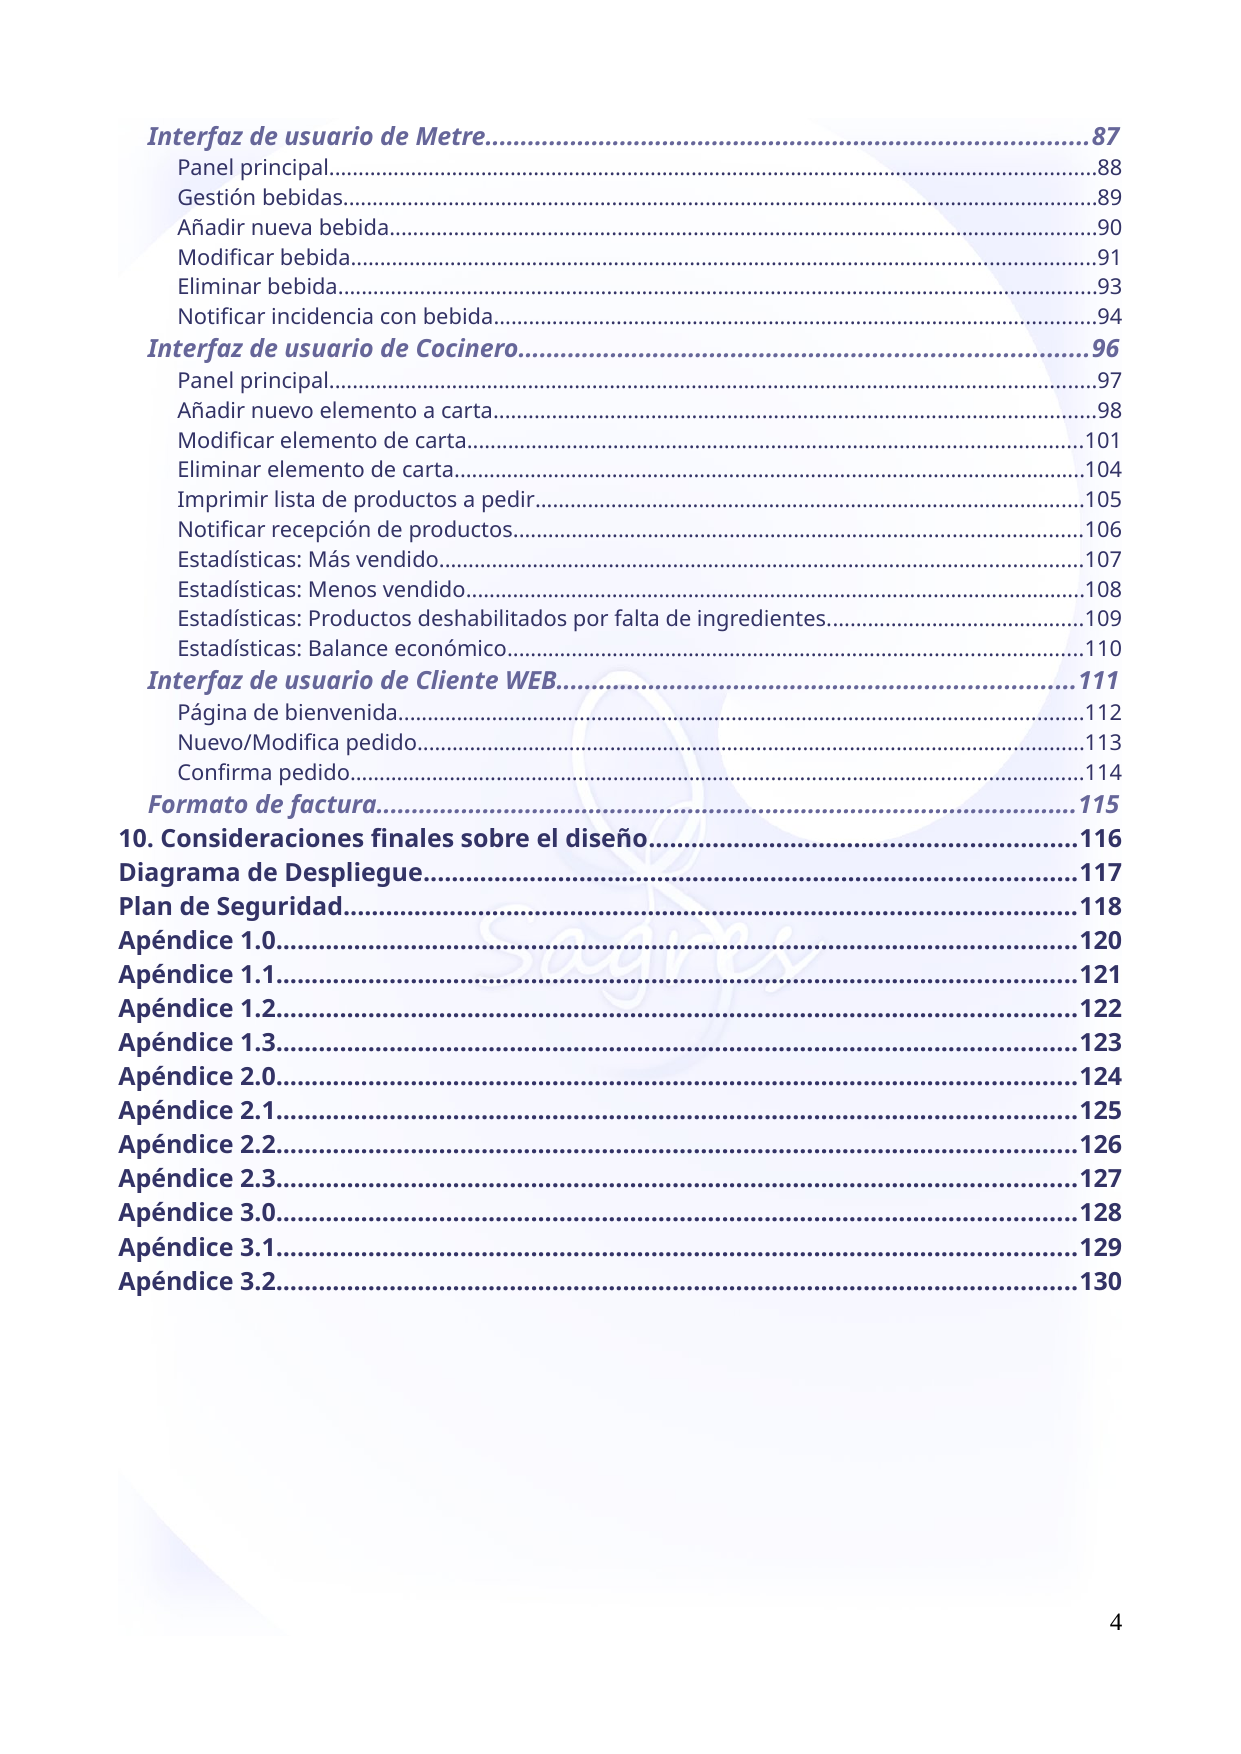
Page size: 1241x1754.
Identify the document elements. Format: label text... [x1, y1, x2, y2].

text Apéndice 1.0 120 [118, 923, 1122, 957]
text Interfaz de usuario de Cliente WEB 111 [148, 663, 1122, 697]
text Eliminar bebida 93 [177, 271, 1122, 301]
text Gestión bebidas 89 [177, 182, 1122, 212]
text Estadísticas: Más vendido 107 [177, 544, 1122, 573]
text Panel principal 97 [177, 365, 1122, 395]
text Diagrama de Despliegue 117 [118, 854, 1122, 888]
text Apéndice 2.3 127 [118, 1161, 1122, 1195]
text Estadísticas: Menos vendido 108 [177, 573, 1122, 603]
text Apéndice 3.1 129 [118, 1229, 1122, 1263]
text Modificar bebida 91 [177, 242, 1122, 271]
text Apéndice 2.0 124 [118, 1059, 1122, 1093]
text Añadir nueva bebida 90 [177, 212, 1122, 242]
text Apéndice 1.2 122 [118, 991, 1122, 1025]
text Nuevo/Modifica pedido 113 [177, 727, 1122, 757]
text Página de bienvenida. 112 [177, 697, 1122, 727]
text Apéndice 2.1 125 [118, 1093, 1122, 1127]
text Modificar elemento de carta 101 [177, 424, 1122, 454]
text Interfaz de usuario de Metre 87 [148, 118, 1122, 152]
text Notificar incidencia con bebida 94 [177, 301, 1122, 331]
picture [118, 118, 177, 820]
text Estadísticas: Balance económico 110 [177, 633, 1122, 663]
text Apéndice 1.1 121 [118, 957, 1122, 991]
text Imprimir lista de productos a pedir 105 [177, 484, 1122, 514]
text Eliminar elemento de carta 104 [177, 454, 1122, 484]
text Panel principal 88 [177, 152, 1122, 182]
text Plan de Seguridad 118 [118, 888, 1122, 923]
text Apéndice 1.3 123 [118, 1025, 1122, 1059]
text Apéndice 2.2 126 [118, 1127, 1122, 1161]
picture [118, 1297, 1122, 1636]
text Confirma pedido 114 [177, 757, 1122, 786]
text Apéndice 3.0 128 [118, 1195, 1122, 1229]
text Formato de factura 115 [148, 786, 1122, 820]
text Interfaz de usuario de Cocinero 96 [148, 331, 1122, 365]
text Notificar recepción de productos 106 [177, 514, 1122, 544]
text Añadir nuevo elemento a carta 98 [177, 395, 1122, 424]
text Estadísticas: Productos deshabilitados por falta de ingredientes. 109 [177, 603, 1122, 633]
text Apéndice 3.2 130 [118, 1263, 1122, 1297]
text 10. Consideraciones finales sobre el diseño 116 [118, 820, 1122, 854]
